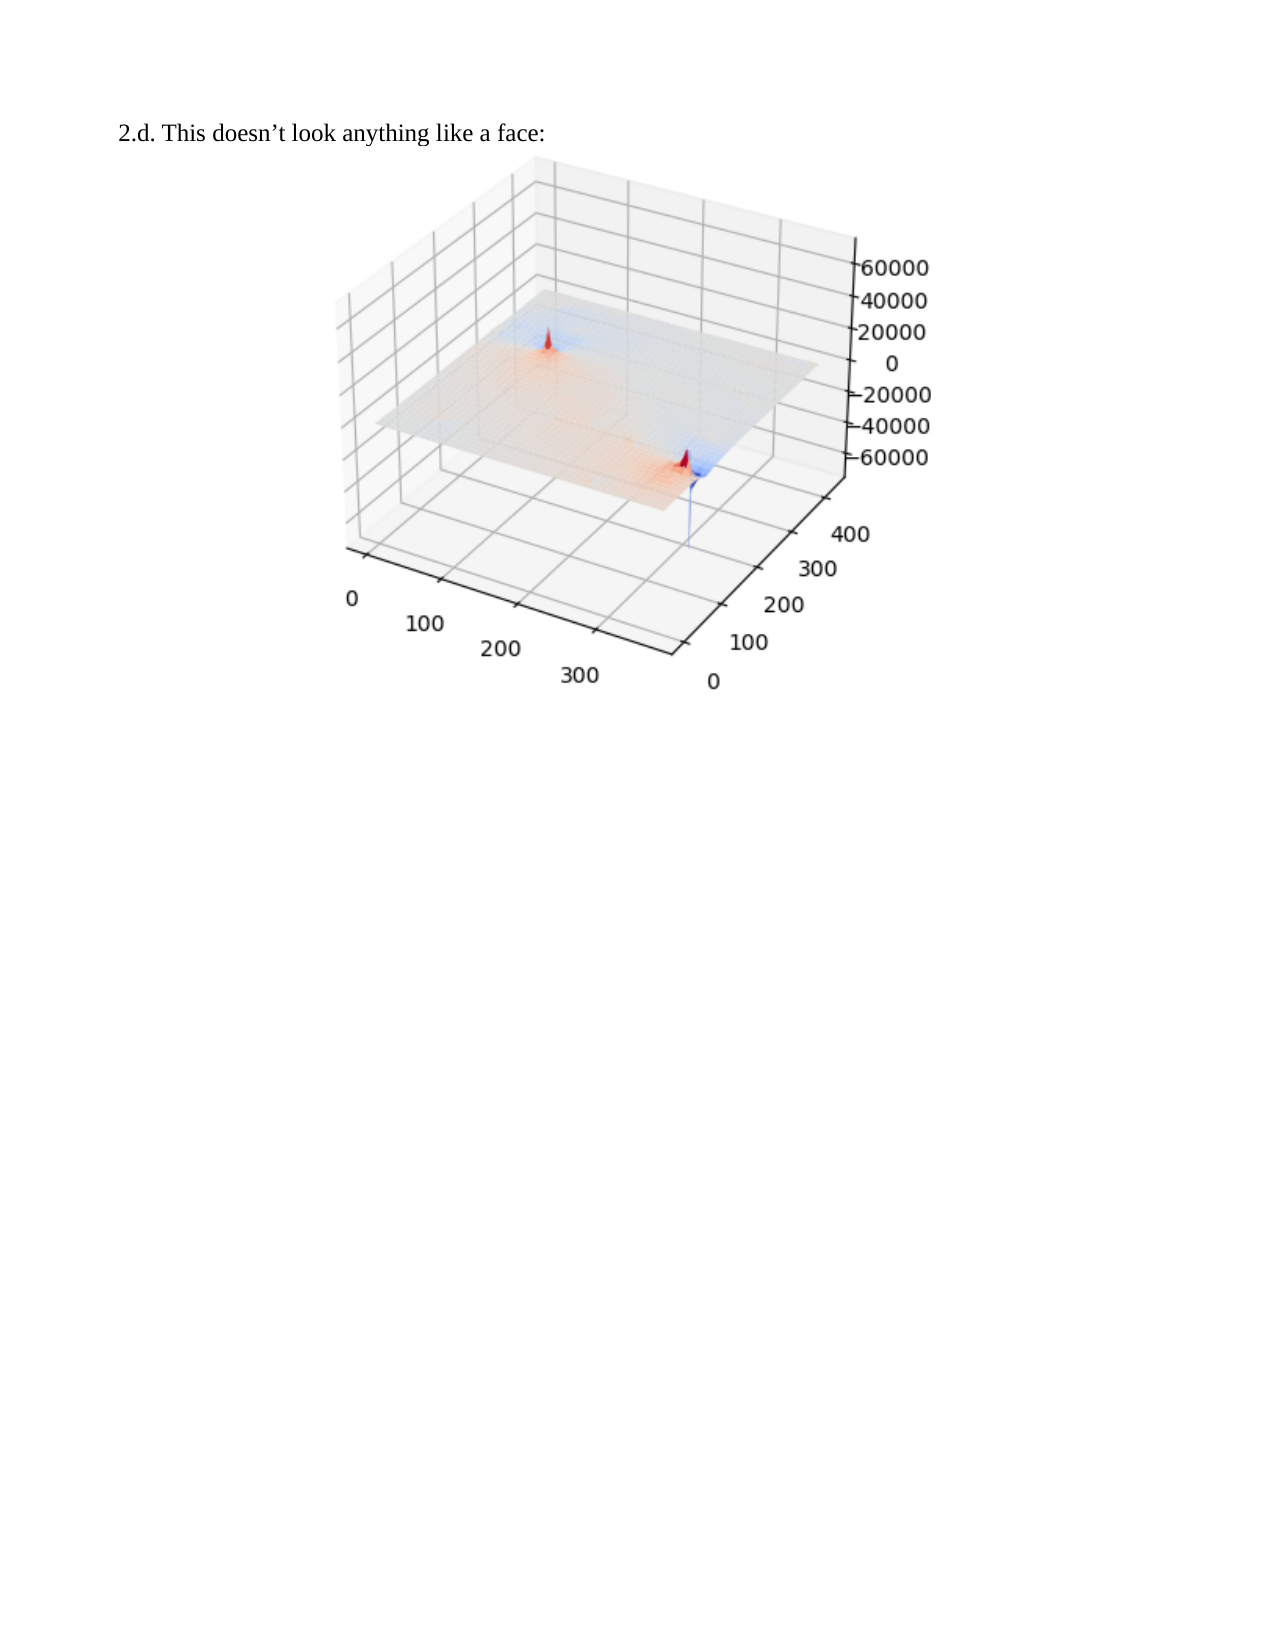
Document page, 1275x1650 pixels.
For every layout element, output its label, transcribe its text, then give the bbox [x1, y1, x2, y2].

text 2.d. This doesn’t look anything like a face: [118, 118, 1157, 147]
picture [308, 146, 967, 694]
